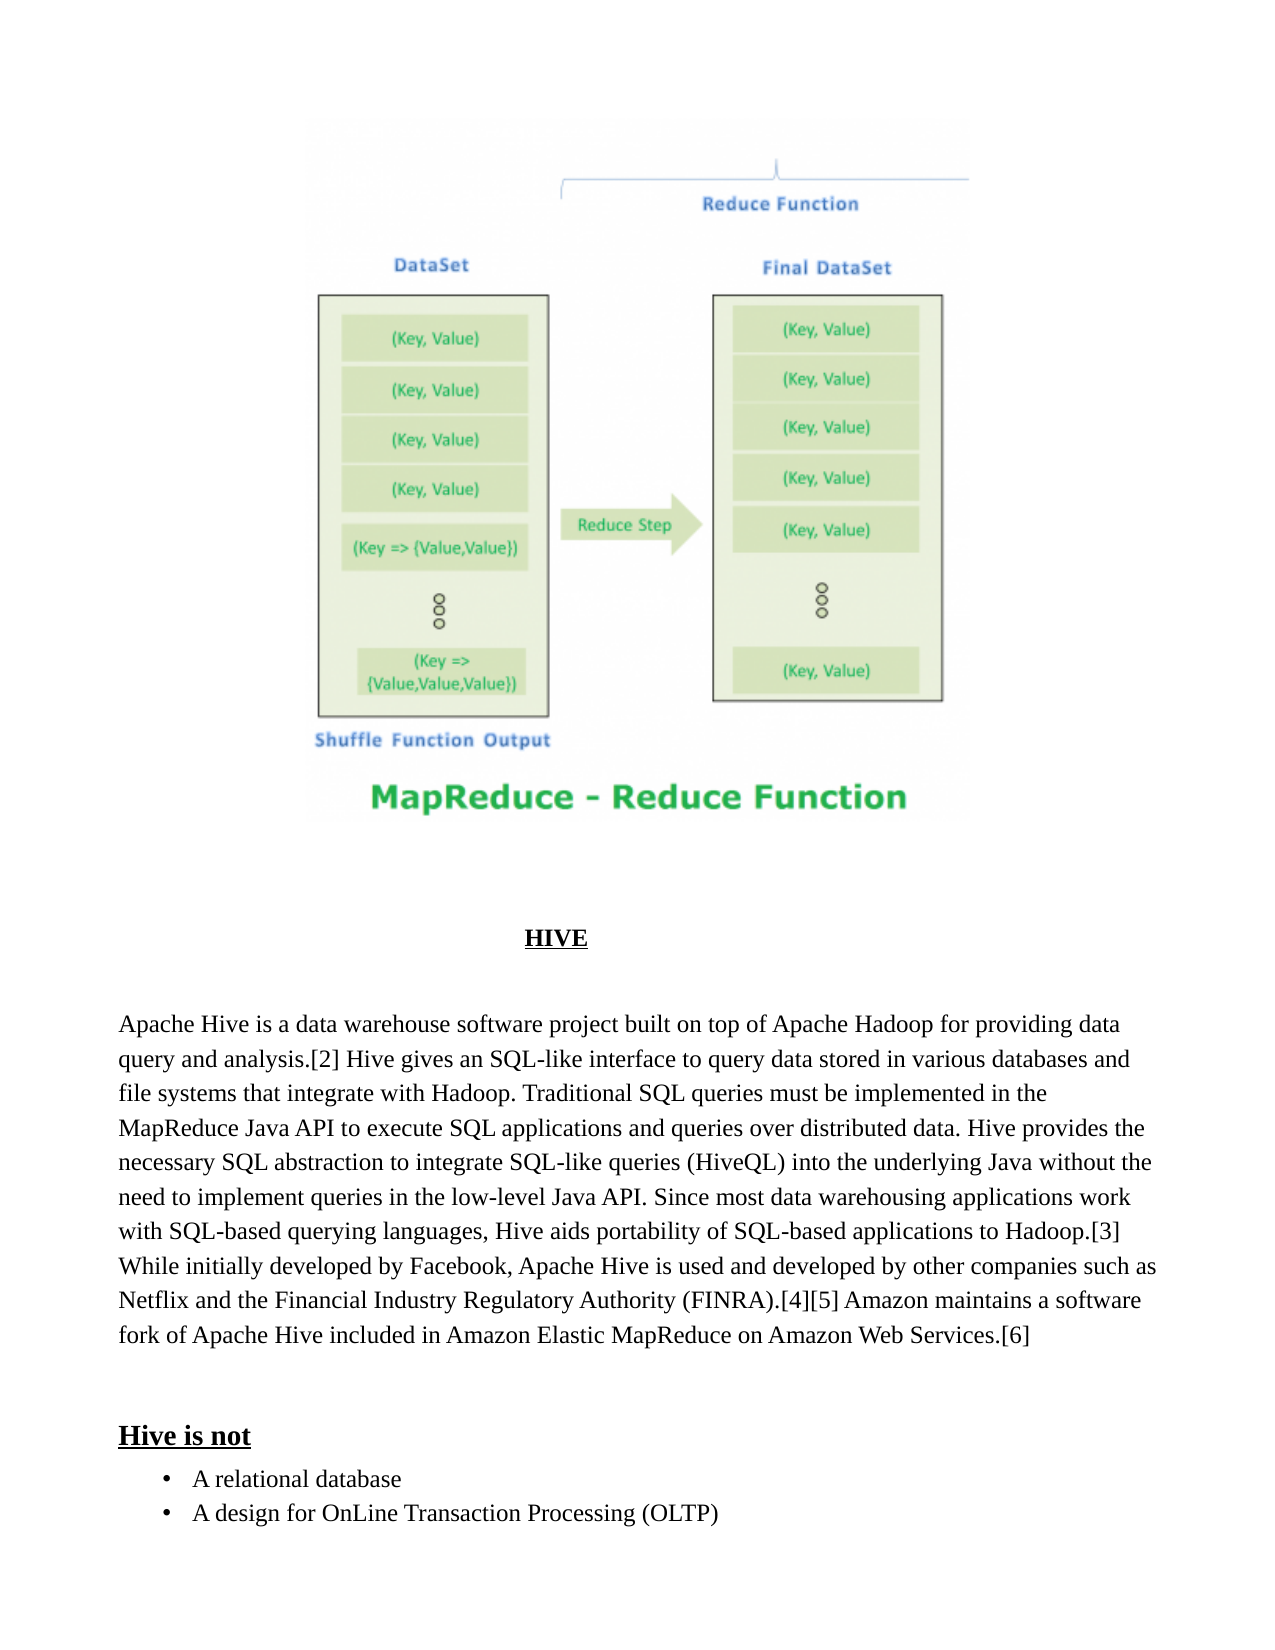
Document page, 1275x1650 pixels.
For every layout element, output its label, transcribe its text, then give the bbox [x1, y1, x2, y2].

subtitle Hive is not [118, 1418, 1157, 1451]
text Apache Hive is a data warehouse software project built on top of Apache Hadoop for providing data query and analysis.[2] Hive gives an SQL-like interface to query data stored in various databases and file systems that integrate with Hadoop. Traditional SQL queries must be implemented in the MapReduce Java API to execute SQL applications and queries over distributed data. Hive provides the necessary SQL abstraction to integrate SQL-like queries (HiveQL) into the underlying Java without the need to implement queries in the low-level Java API. Since most data warehousing applications work with SQL-based querying languages, Hive aids portability of SQL-based applications to Hadoop.[3] While initially developed by Facebook, Apache Hive is used and developed by other companies such as Netflix and the Financial Industry Regulatory Authority (FINRA).[4][5] Amazon maintains a software fork of Apache Hive included in Amazon Elastic MapReduce on Amazon Web Services.[6] [118, 1009, 1157, 1348]
picture [304, 118, 971, 822]
list A relational database [162, 1464, 1157, 1493]
text HIVE [118, 923, 1157, 952]
list A design for OnLine Transaction Processing (OLTP) [162, 1498, 1157, 1527]
